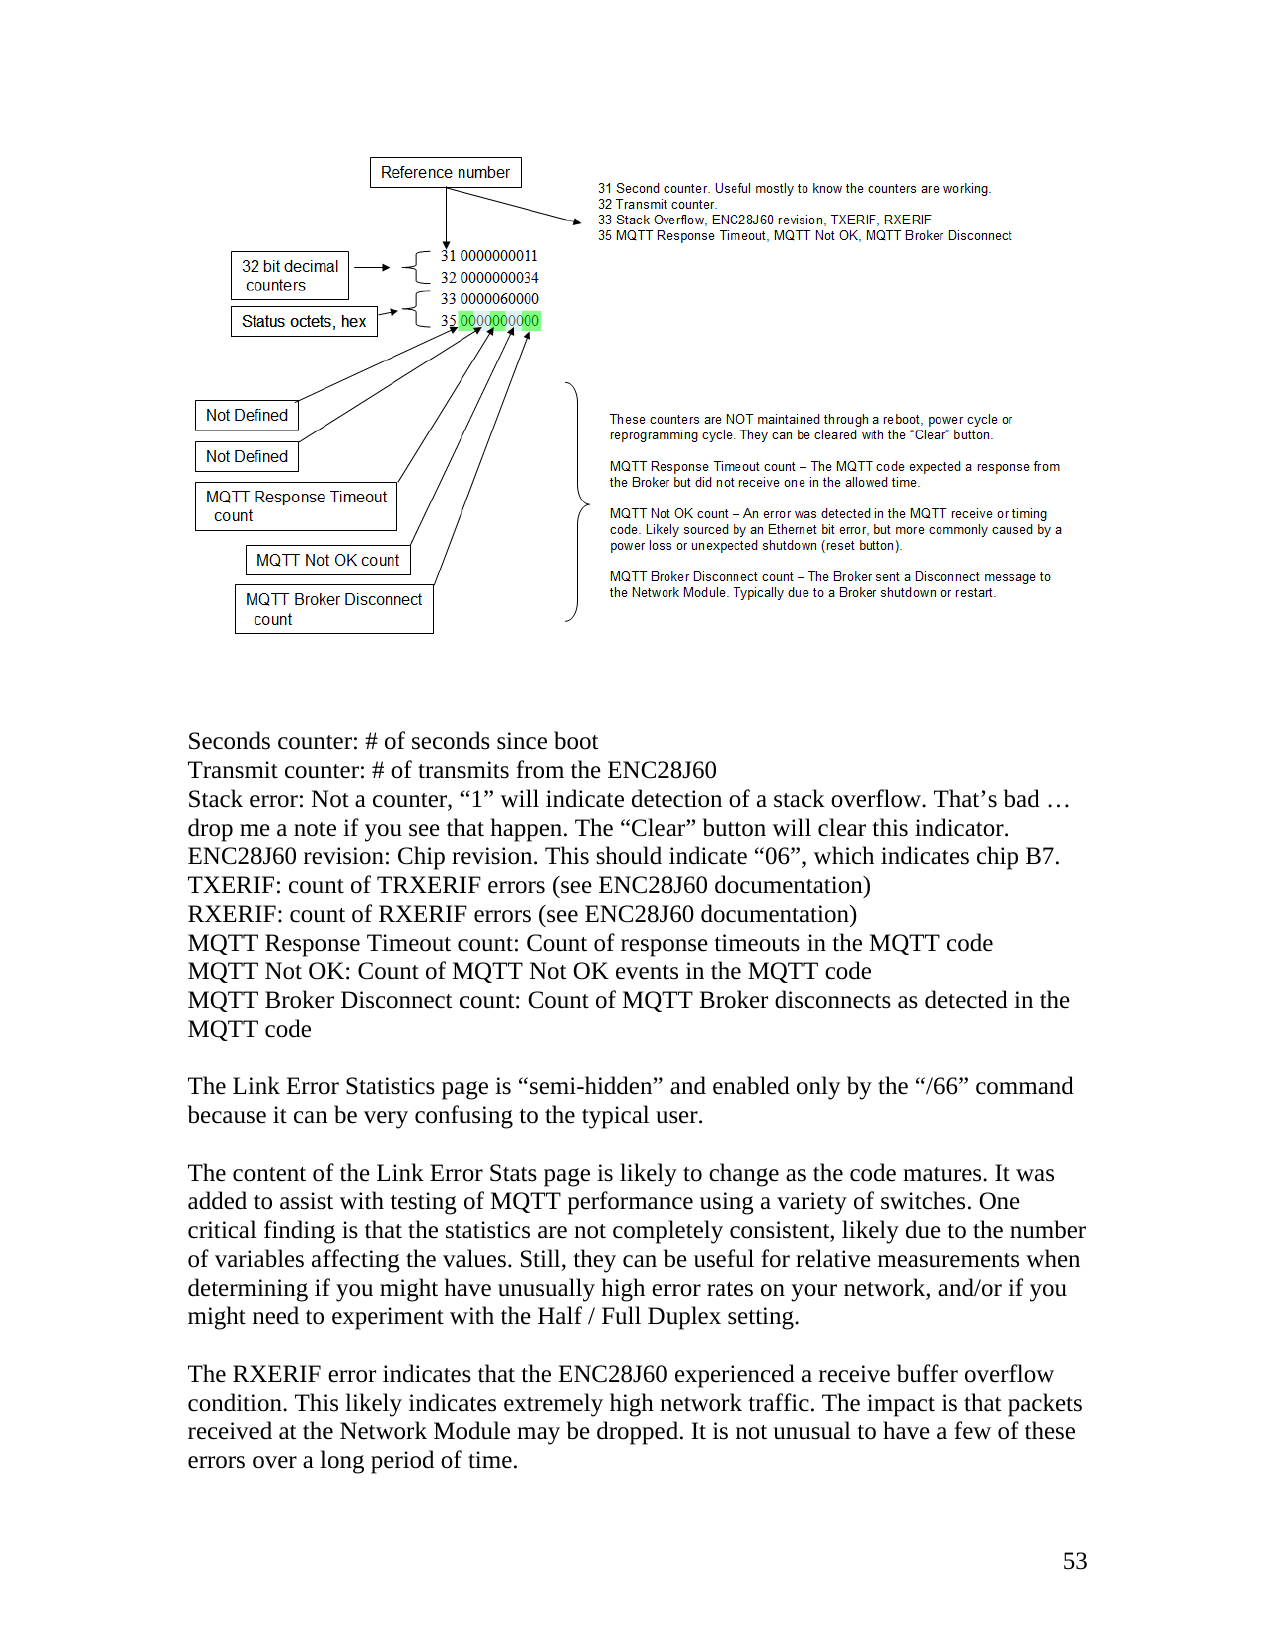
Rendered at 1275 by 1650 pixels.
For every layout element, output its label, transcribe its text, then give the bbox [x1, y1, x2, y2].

text Transmit counter: # of transmits from the ENC28J60 [187, 755, 1087, 784]
text Stack error: Not a counter, “1” will indicate detection of a stack overflow. That’s bad … drop me a note if you see that happen. The “Clear” button will clear this indicator. [187, 784, 1087, 841]
text RXERIF: count of RXERIF errors (see ENC28J60 documentation) [187, 899, 1087, 928]
text The RXERIF error indicates that the ENC28J60 experienced a receive buffer overflow condition. This likely indicates extremely high network traffic. The impact is that packets received at the Network Module may be dropped. It is not unusual to have a few of these errors over a long period of time. [187, 1359, 1087, 1474]
text TXERIF: count of TRXERIF errors (see ENC28J60 documentation) [187, 870, 1087, 899]
text The content of the Link Error Stats page is likely to change as the code matures. It was added to assist with testing of MQTT performance using a variety of switches. One critical finding is that the statistics are not completely consistent, likely due to the number of variables affecting the values. Still, they can be useful for relative measurements when determining if you might have unusually high error rates on your network, and/or if you might need to experiment with the Half / Full Duplex setting. [187, 1158, 1087, 1330]
picture [187, 150, 1078, 641]
text MQTT Response Timeout count: Count of response timeouts in the MQTT code [187, 928, 1087, 956]
text ENC28J60 revision: Chip revision. This should indicate “06”, which indicates chip B7. [187, 841, 1087, 870]
text The Link Error Statistics page is “semi-hidden” and enabled only by the “/66” command because it can be very confusing to the typical user. [187, 1071, 1087, 1129]
text MQTT Not OK: Count of MQTT Not OK events in the MQTT code [187, 956, 1087, 985]
text Seconds counter: # of seconds since boot [187, 726, 1087, 755]
text MQTT Broker Disconnect count: Count of MQTT Broker disconnects as detected in the MQTT code [187, 985, 1087, 1043]
